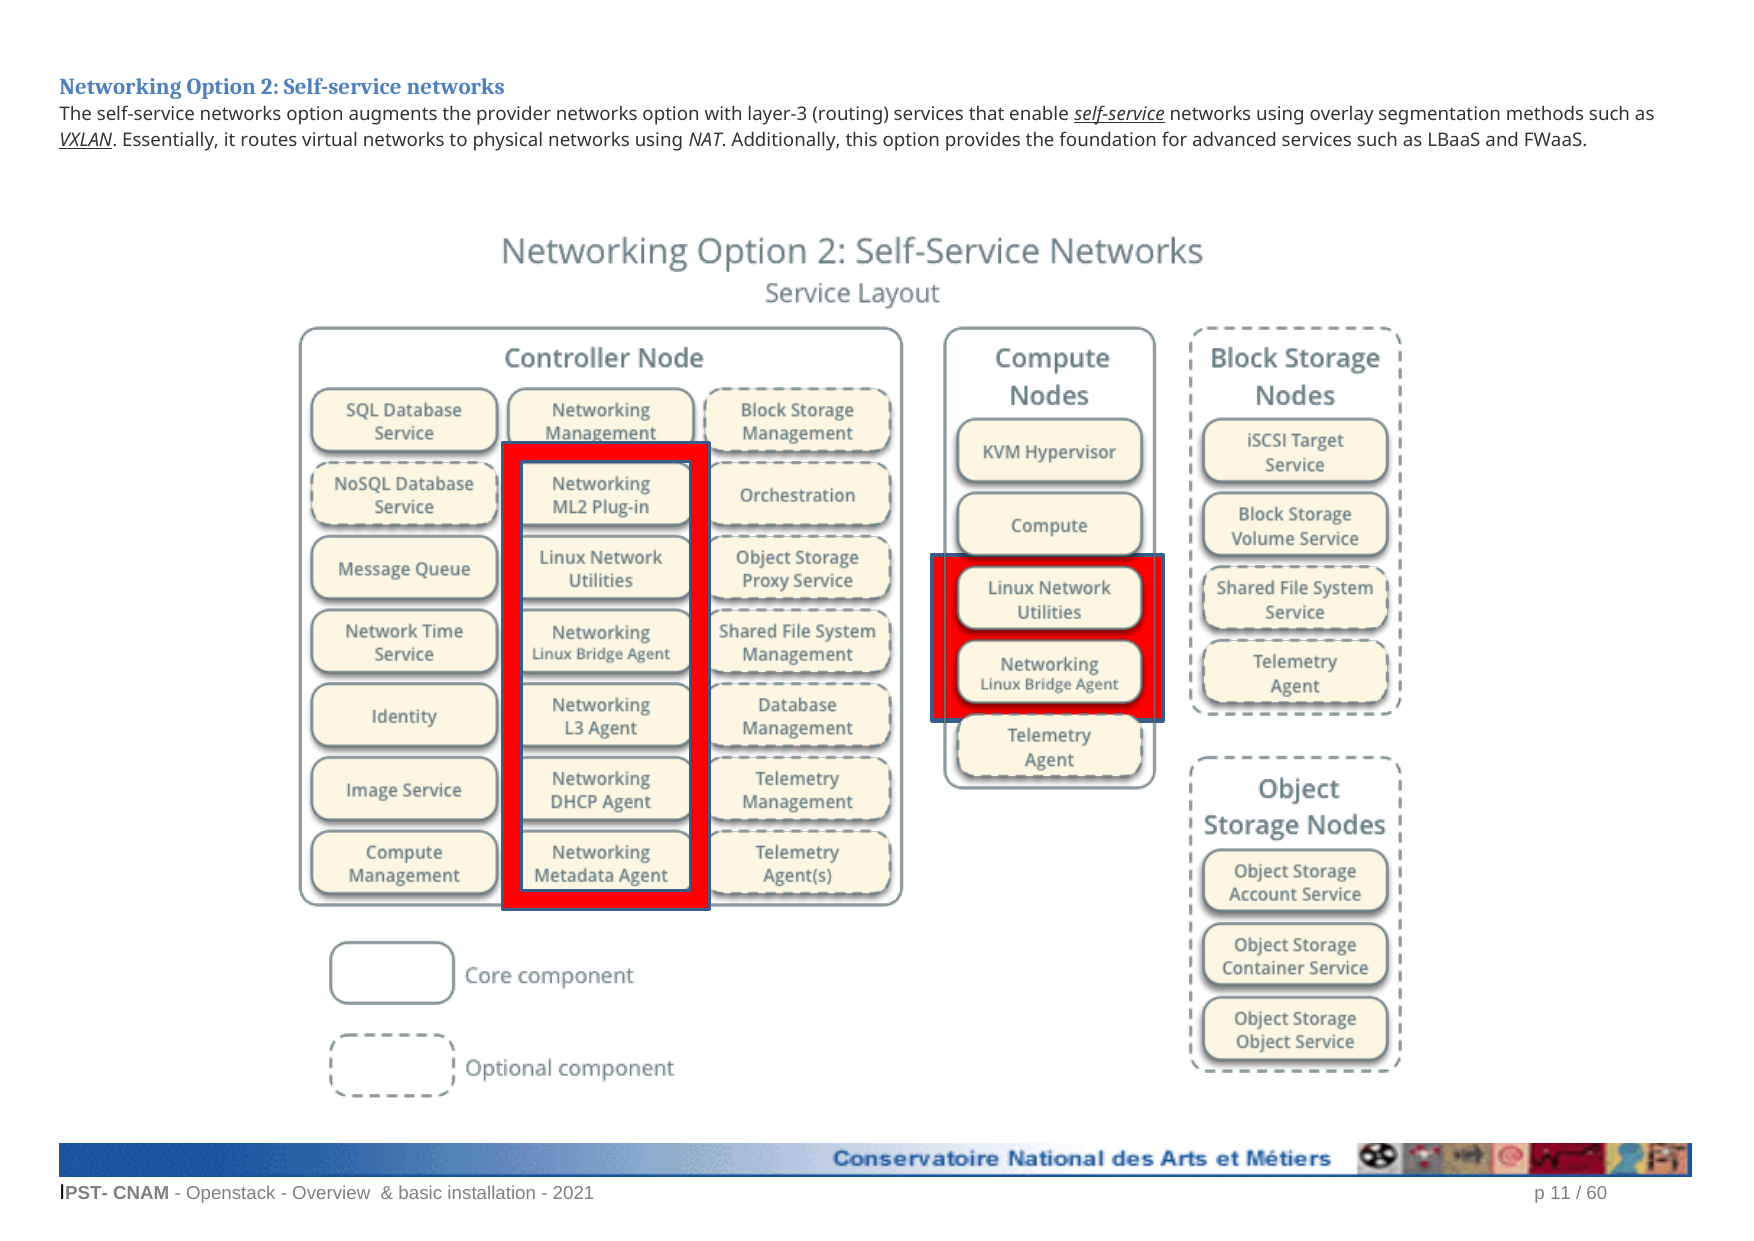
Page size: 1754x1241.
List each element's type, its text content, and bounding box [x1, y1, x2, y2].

text The self-service networks option augments the provider networks option with layer-3 (routing) services that enable self-service networks using overlay segmentation methods such as VXLAN. Essentially, it routes virtual networks to physical networks using NAT. Additionally, this option provides the foundation for advanced services such as LBaaS and FWaaS. [59, 100, 1695, 151]
picture [276, 194, 1425, 1122]
subtitle Networking Option 2: Self-service networks [59, 74, 1695, 100]
